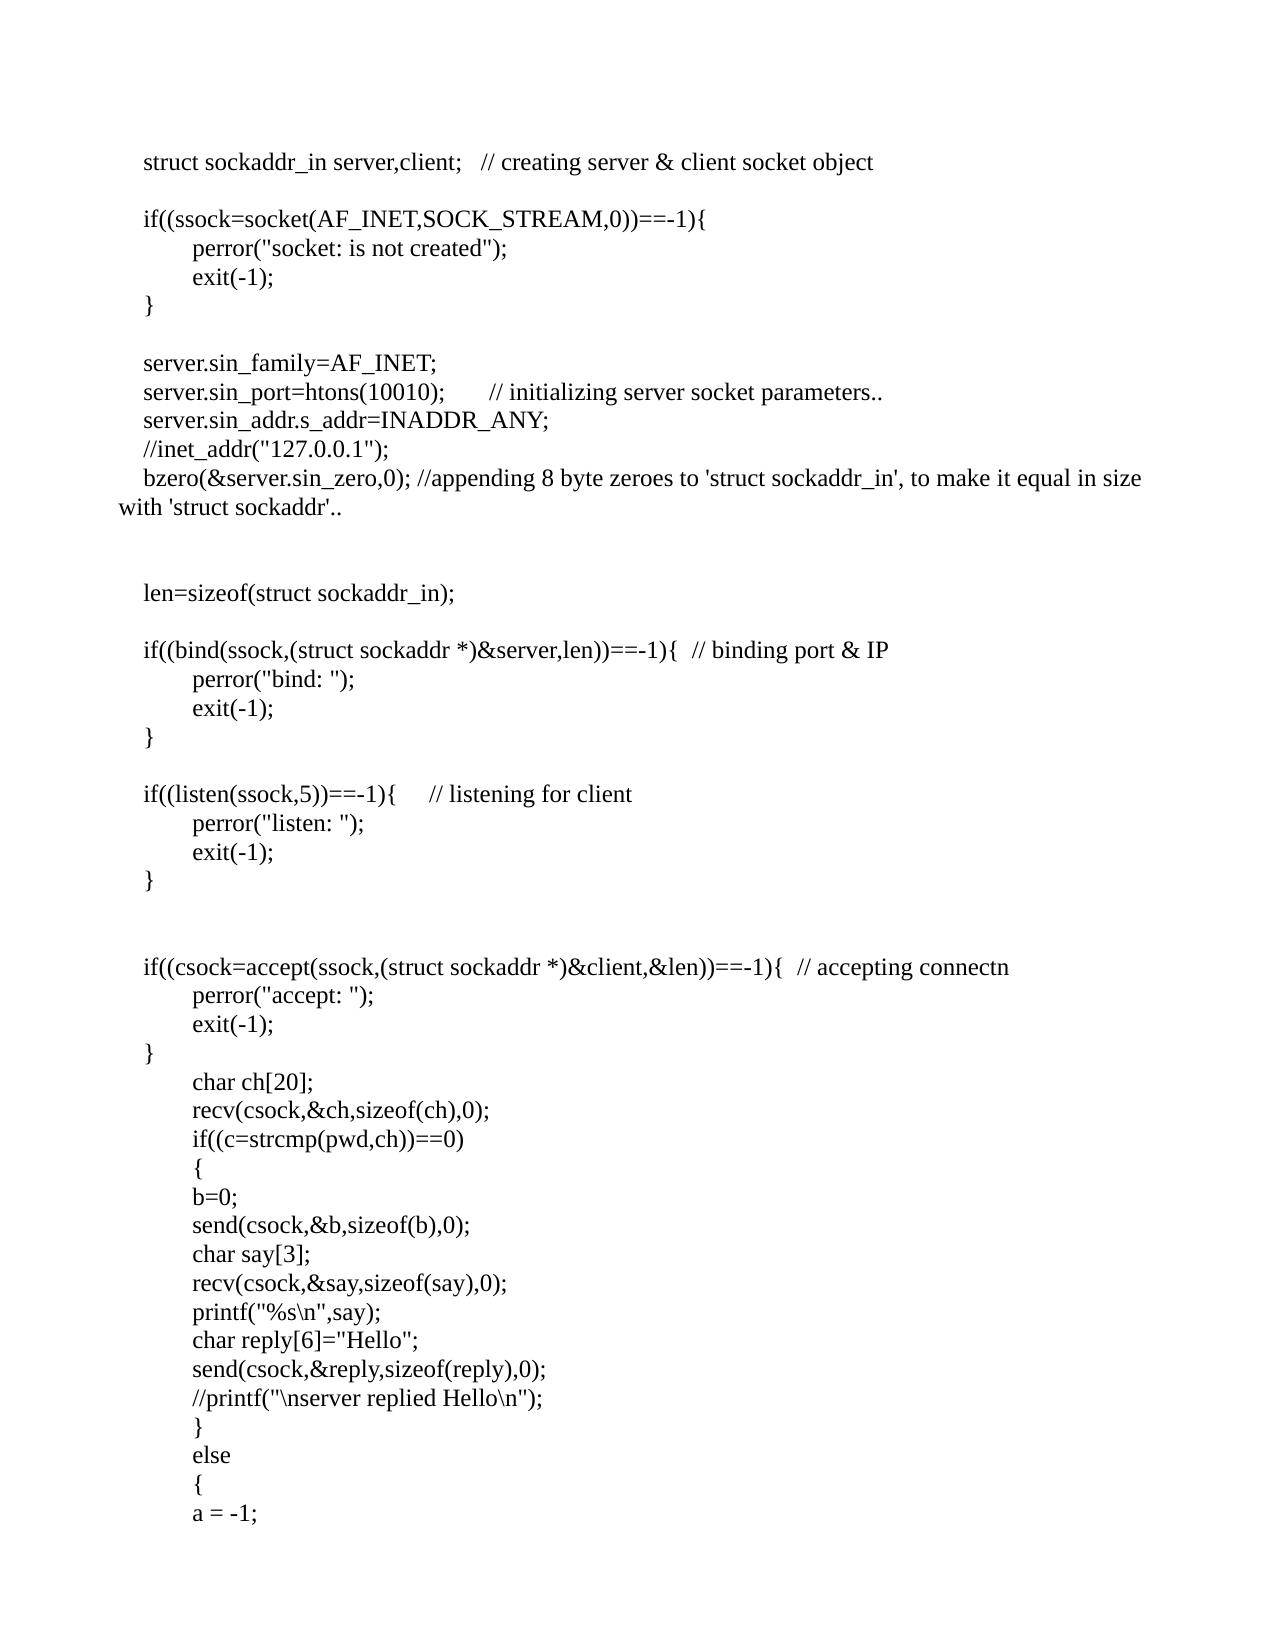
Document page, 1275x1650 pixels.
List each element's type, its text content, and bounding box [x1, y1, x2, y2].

text exit(-1); [118, 837, 1157, 866]
text perror("listen: "); [118, 808, 1157, 837]
text perror("socket: is not created"); [118, 233, 1157, 262]
text exit(-1); [118, 262, 1157, 291]
text struct sockaddr_in server,client; // creating server & client socket object [118, 147, 1157, 176]
text if((csock=accept(ssock,(struct sockaddr *)&client,&len))==-1){ // accepting connectn [118, 952, 1157, 981]
text a = -1; [118, 1498, 1157, 1527]
text recv(csock,&say,sizeof(say),0); [118, 1268, 1157, 1297]
text perror("accept: "); [118, 981, 1157, 1009]
text //inet_addr("127.0.0.1"); [118, 434, 1157, 463]
text //printf("\nserver replied Hello\n"); [118, 1383, 1157, 1412]
text } [118, 1412, 1157, 1441]
text } [118, 291, 1157, 319]
text char ch[20]; [118, 1067, 1157, 1096]
text else [118, 1441, 1157, 1469]
text } [118, 1038, 1157, 1067]
text recv(csock,&ch,sizeof(ch),0); [118, 1096, 1157, 1124]
text bzero(&server.sin_zero,0); //appending 8 byte zeroes to 'struct sockaddr_in', to make it equal in size with 'struct sockaddr'.. [118, 463, 1157, 521]
text len=sizeof(struct sockaddr_in); [118, 578, 1157, 607]
text printf("%s\n",say); [118, 1297, 1157, 1326]
text send(csock,&reply,sizeof(reply),0); [118, 1354, 1157, 1383]
text exit(-1); [118, 693, 1157, 722]
text { [118, 1469, 1157, 1498]
text b=0; [118, 1182, 1157, 1211]
text server.sin_family=AF_INET; [118, 348, 1157, 377]
text server.sin_addr.s_addr=INADDR_ANY; [118, 406, 1157, 434]
text if((bind(ssock,(struct sockaddr *)&server,len))==-1){ // binding port & IP [118, 636, 1157, 664]
text if((listen(ssock,5))==-1){ // listening for client [118, 779, 1157, 808]
text } [118, 722, 1157, 751]
text perror("bind: "); [118, 664, 1157, 693]
text server.sin_port=htons(10010); // initializing server socket parameters.. [118, 377, 1157, 406]
text char reply[6]="Hello"; [118, 1326, 1157, 1354]
text exit(-1); [118, 1009, 1157, 1038]
text if((c=strcmp(pwd,ch))==0) [118, 1124, 1157, 1153]
text send(csock,&b,sizeof(b),0); [118, 1211, 1157, 1239]
text char say[3]; [118, 1239, 1157, 1268]
text if((ssock=socket(AF_INET,SOCK_STREAM,0))==-1){ [118, 204, 1157, 233]
text { [118, 1153, 1157, 1182]
text } [118, 866, 1157, 894]
